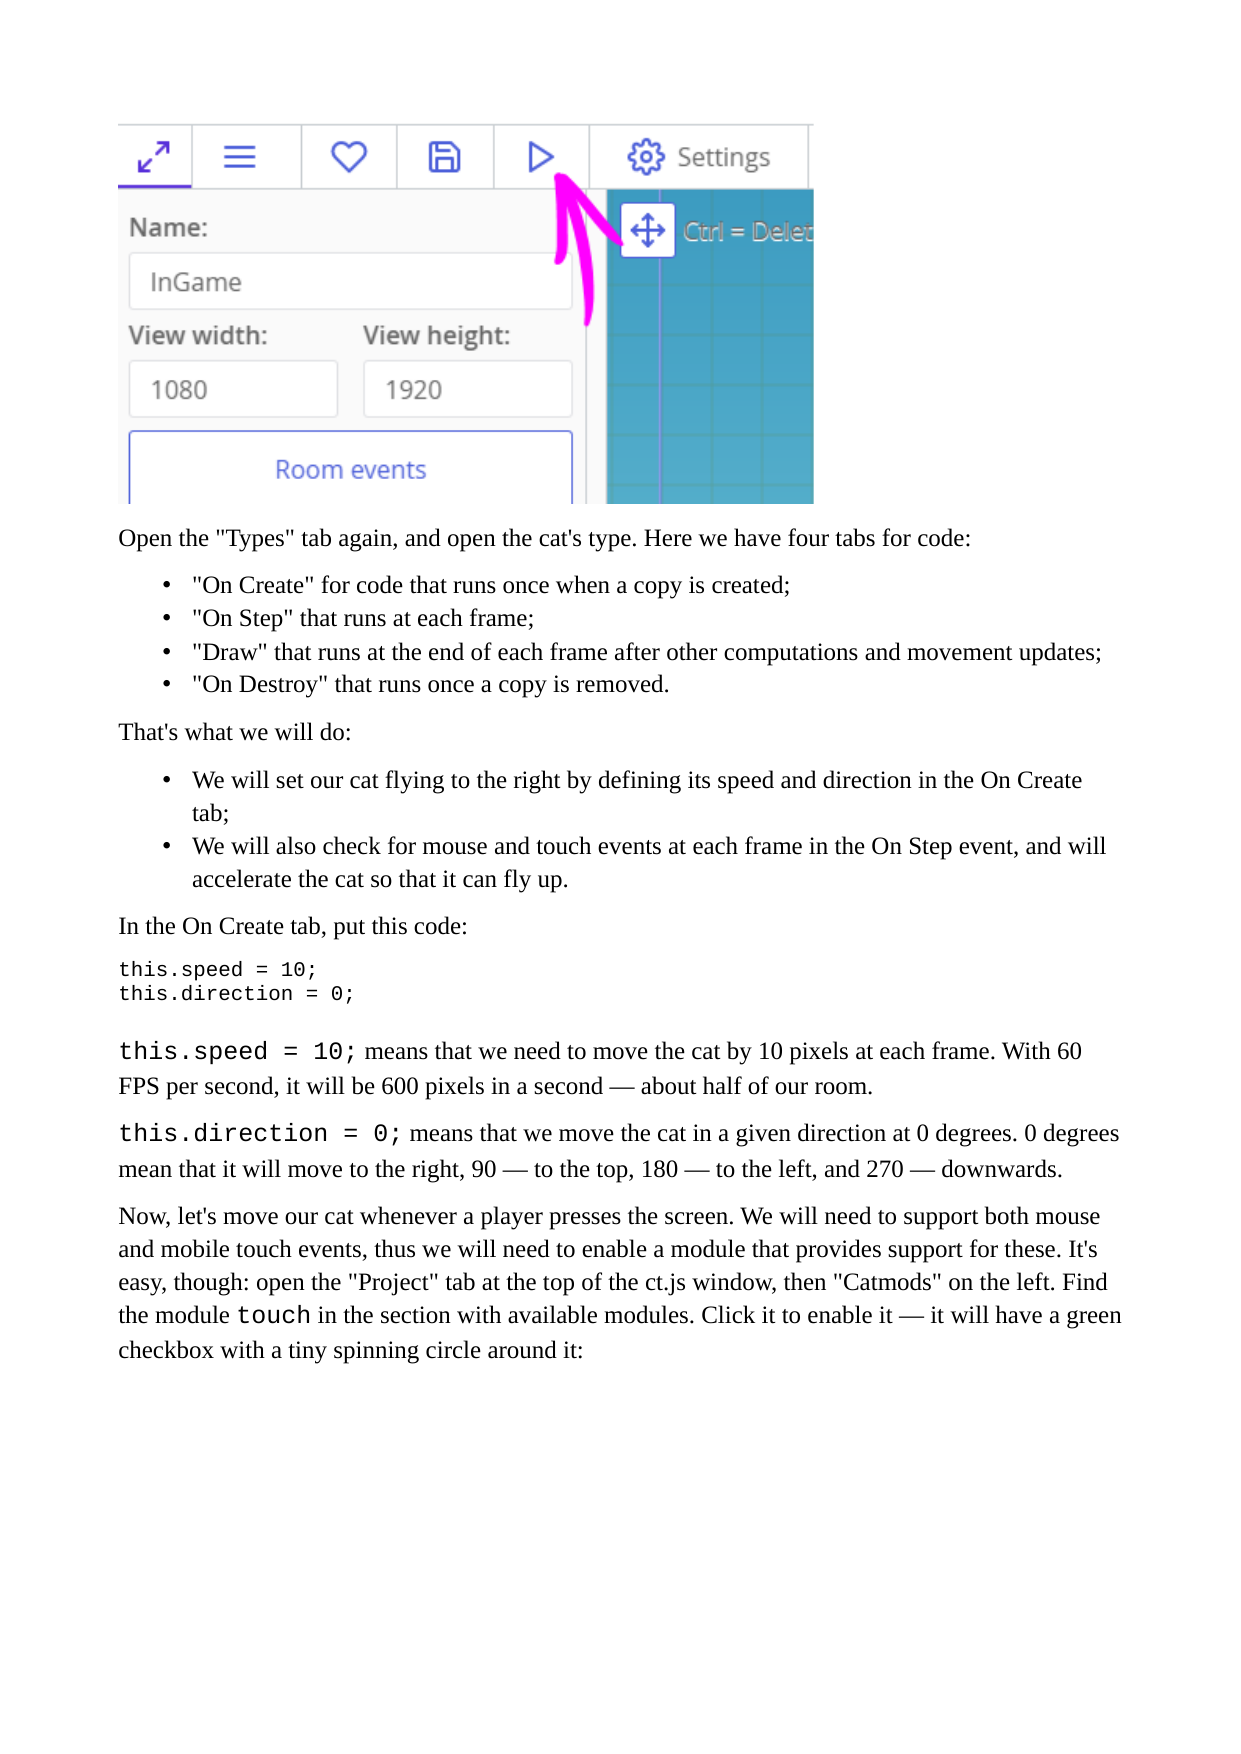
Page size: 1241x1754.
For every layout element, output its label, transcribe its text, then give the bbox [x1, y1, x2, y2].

list "Draw" that runs at the end of each frame after other computations and movement updates; [162, 637, 1122, 665]
text this.speed = 10; means that we need to move the cat by 10 pixels at each frame. With 60 FPS per second, it will be 600 pixels in a second — about half of our room. [118, 1036, 1122, 1100]
list We will set our cat flying to the right by defining its speed and direction in the On Create tab; [162, 765, 1122, 827]
list "On Destroy" that runs once a copy is removed. [162, 669, 1122, 698]
list We will also check for mouse and touch events at each frame in the On Step event, and will accelerate the cat so that it can fly up. [162, 831, 1122, 893]
list "On Create" for code that runs once when a copy is created; [162, 571, 1122, 599]
text this.speed = 10; [118, 959, 1122, 983]
text Open the "Types" tab again, and open the cat's type. Here we have four tabs for code: [118, 523, 1122, 552]
text this.direction = 0; [118, 983, 1122, 1006]
list "On Step" that runs at each frame; [162, 603, 1122, 632]
text Now, let's move our cat whenever a player presses the screen. We will need to support both mouse and mobile touch events, thus we will need to enable a module that provides support for these. It's easy, though: open the "Project" tab at the top of the ct.js window, then "Catmods" on the left. Find the module touch in the section with available modules. Click it to enable it — it will have a green checkbox with a tiny spinning circle around it: [118, 1201, 1122, 1364]
text That's what we will do: [118, 717, 1122, 746]
picture [118, 118, 814, 504]
text this.direction = 0; means that we move the cat in a given direction at 0 degrees. 0 degrees mean that it will move to the right, 90 — to the top, 180 — to the left, and 270 — downwards. [118, 1118, 1122, 1182]
text In the On Create tab, put this code: [118, 911, 1122, 940]
